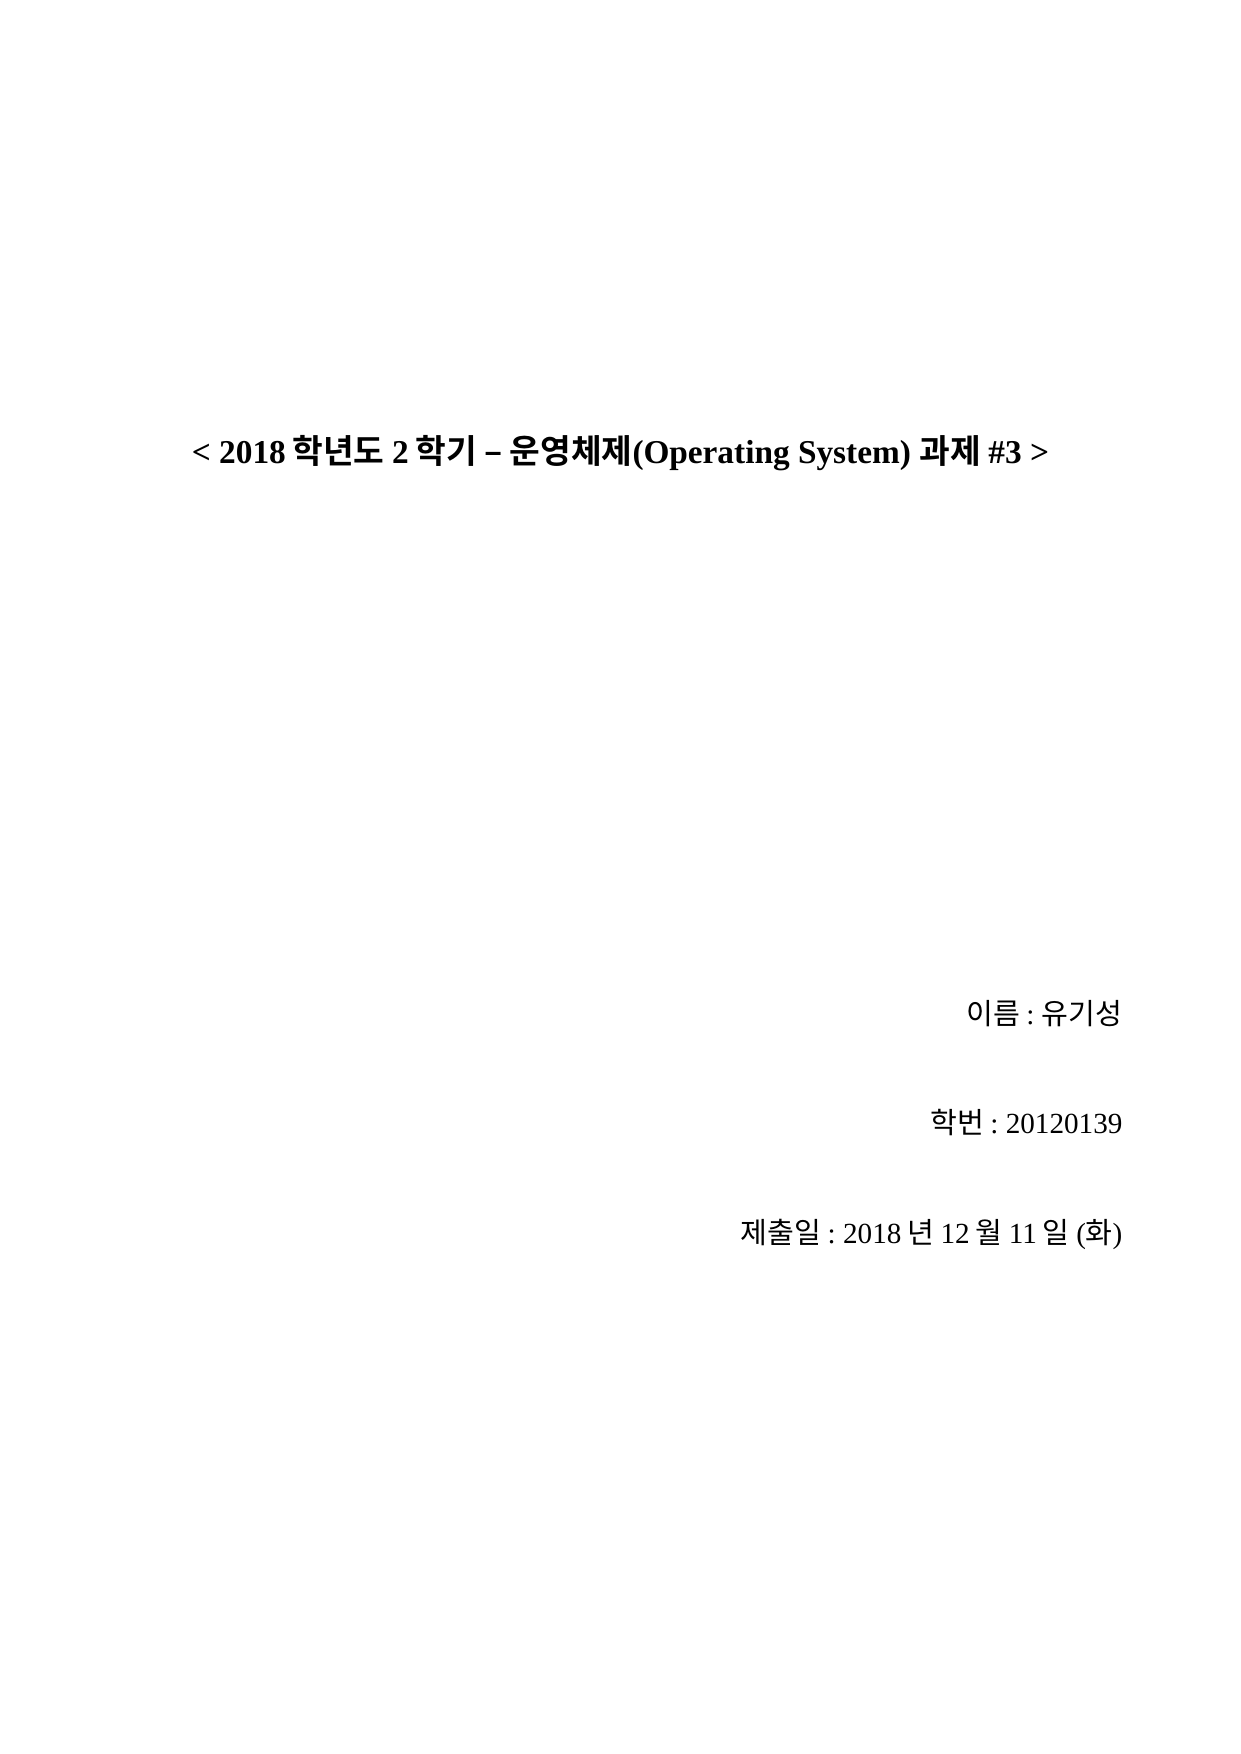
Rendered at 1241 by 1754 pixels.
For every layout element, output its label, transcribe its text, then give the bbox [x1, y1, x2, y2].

text < 2018학년도 2학기 – 운영체제(Operating System) 과제 #3 > [118, 425, 1122, 473]
text 제출일 : 2018년 12월 11일 (화) [118, 1209, 1122, 1252]
text 이름 : 유기성 [118, 991, 1122, 1033]
text 학번 : 20120139 [118, 1100, 1122, 1142]
